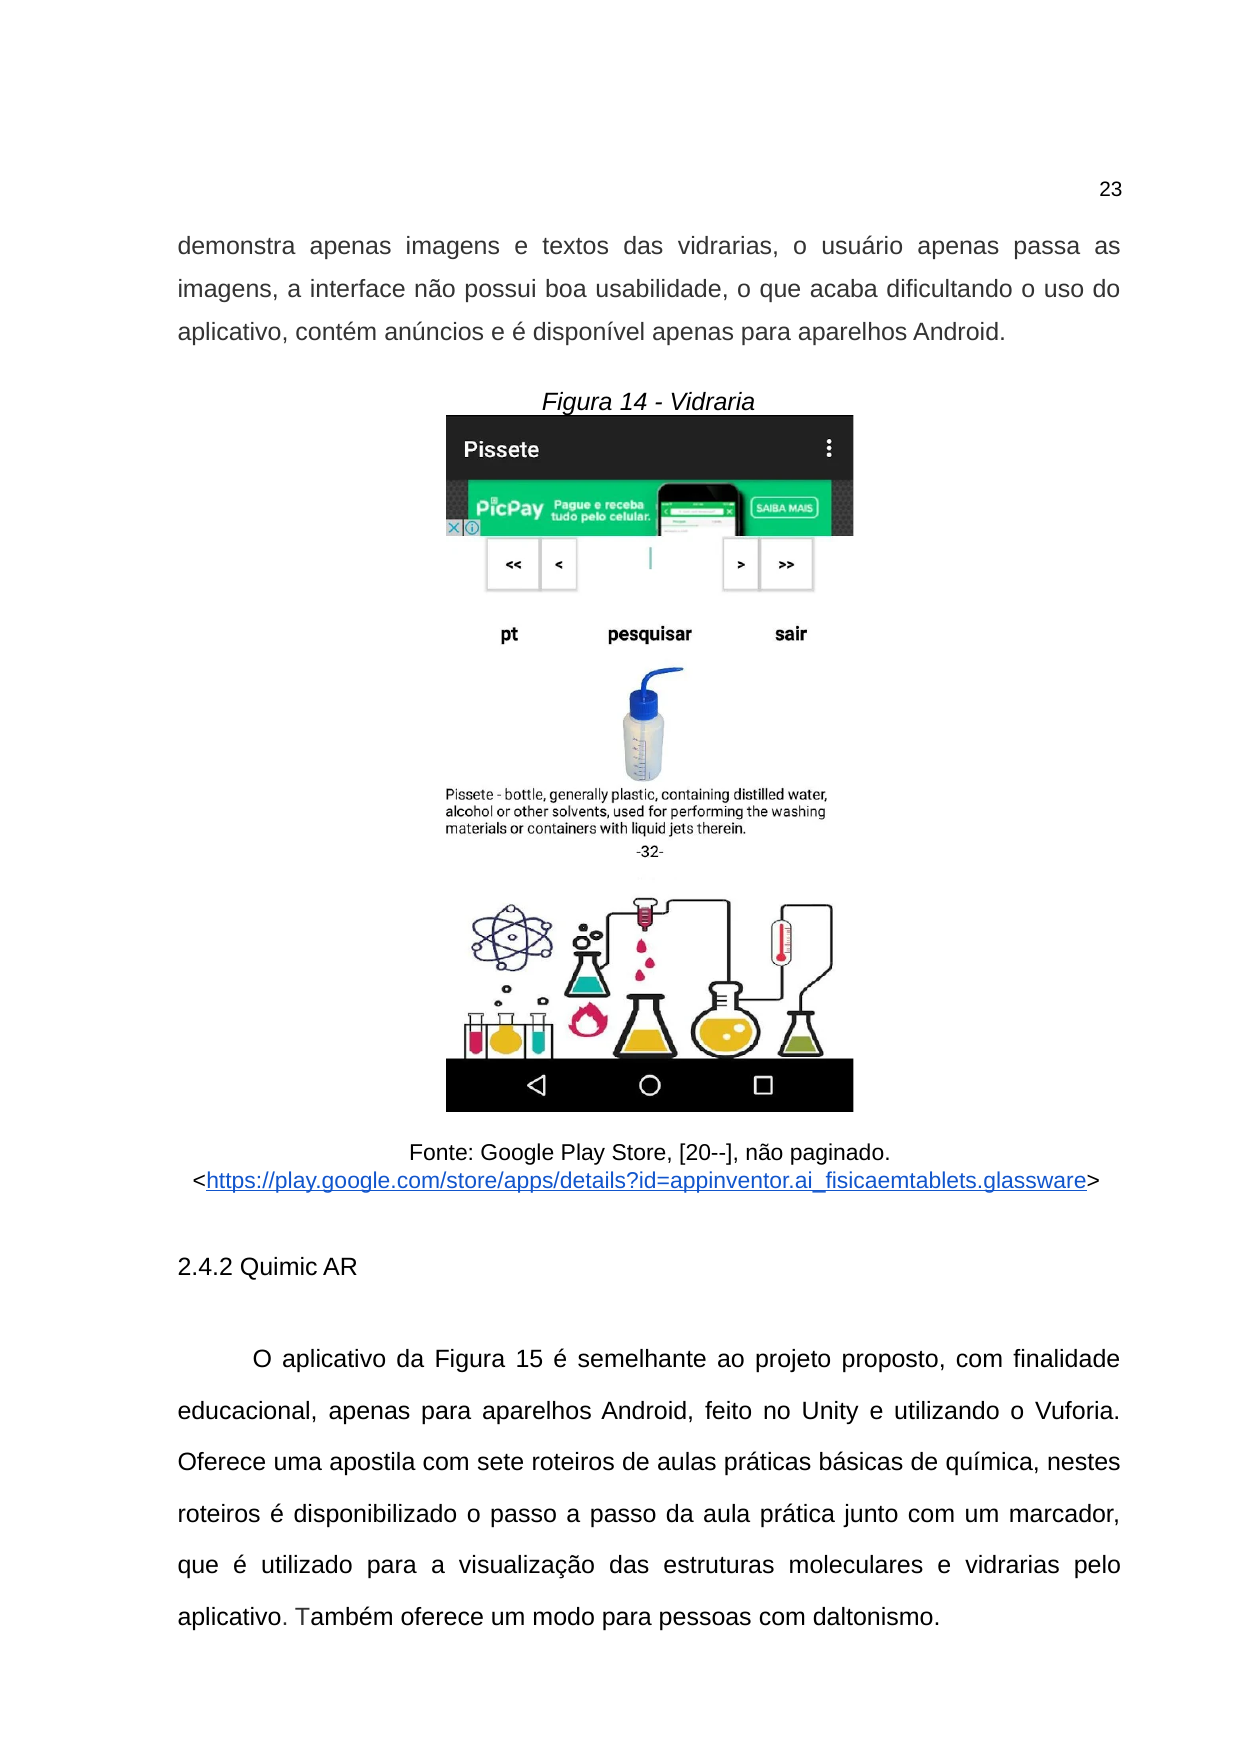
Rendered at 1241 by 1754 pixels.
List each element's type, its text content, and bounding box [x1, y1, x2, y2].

text Figura 14 - Vidraria [446, 387, 853, 415]
text <https://play.google.com/store/apps/details?id=appinventor.ai_fisicaemtablets.glassware> [177, 1165, 1122, 1194]
subtitle 2.4.2 Quimic AR [177, 1252, 1122, 1281]
text demonstra apenas imagens e textos das vidrarias, o usuário apenas passa as imagens, a interface não possui boa usabilidade, o que acaba dificultando o uso do aplicativo, contém anúncios e é disponível apenas para aparelhos Android. [177, 231, 1122, 346]
picture [446, 415, 854, 1112]
text Fonte: Google Play Store, [20--], não paginado. [177, 1139, 1122, 1165]
text O aplicativo da Figura 15 é semelhante ao projeto proposto, com finalidade educacional, apenas para aparelhos Android, feito no Unity e utilizando o Vuforia. Oferece uma apostila com sete roteiros de aulas práticas básicas de química, nestes roteiros é disponibilizado o passo a passo da aula prática junto com um marcador, que é utilizado para a visualização das estruturas moleculares e vidrarias pelo aplicativo. Também oferece um modo para pessoas com daltonismo. [177, 1344, 1122, 1630]
